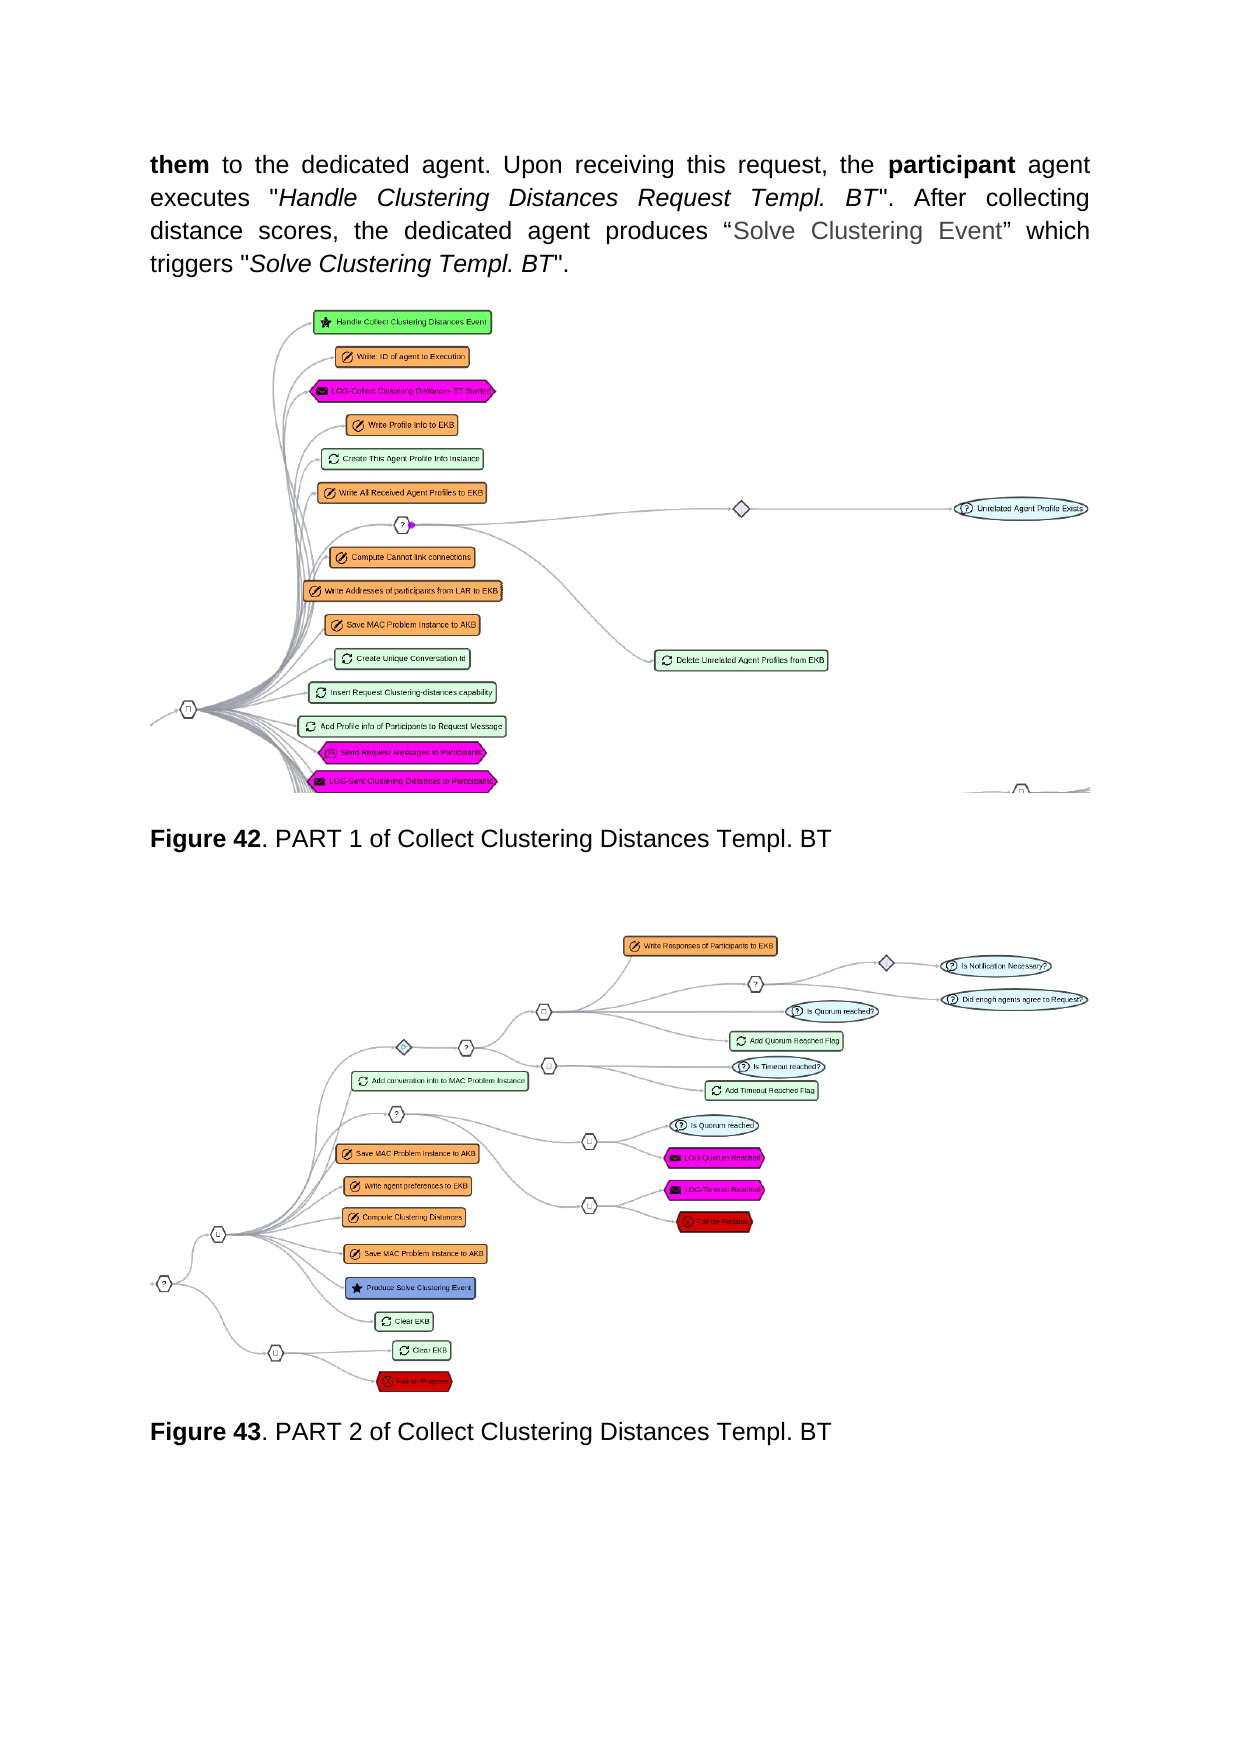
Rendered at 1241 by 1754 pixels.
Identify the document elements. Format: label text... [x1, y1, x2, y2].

text Figure 43. PART 2 of Collect Clustering Distances Templ. BT [150, 1417, 1090, 1446]
picture [150, 307, 1091, 793]
text Figure 42. PART 1 of Collect Clustering Distances Templ. BT [150, 824, 1090, 853]
picture [150, 935, 1091, 1392]
text them to the dedicated agent. Upon receiving this request, the participant agent executes "Handle Clustering Distances Request Templ. BT". After collecting distance scores, the dedicated agent produces “Solve Clustering Event” which triggers "Solve Clustering Templ. BT". [150, 150, 1090, 278]
